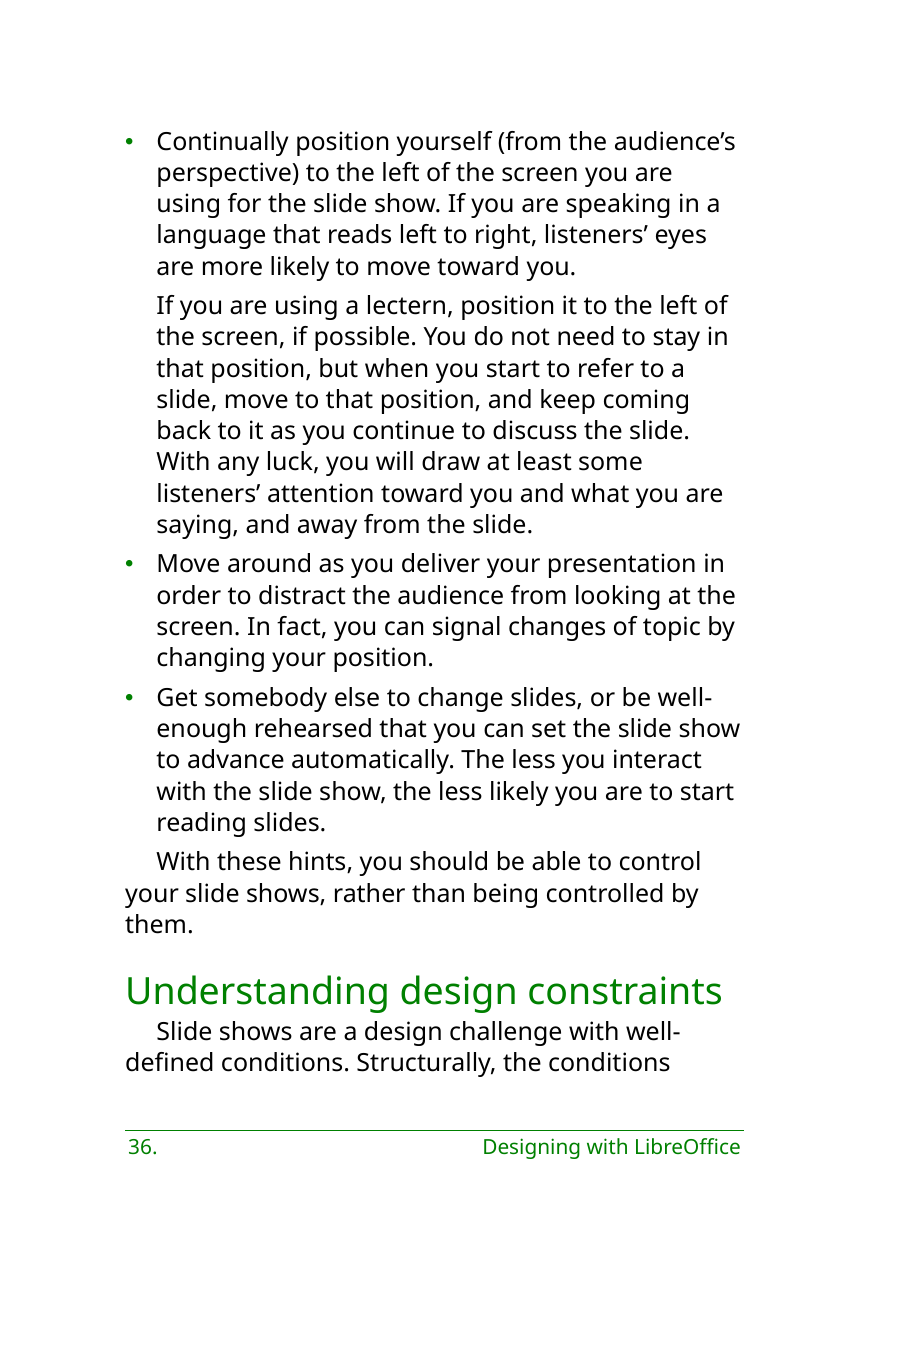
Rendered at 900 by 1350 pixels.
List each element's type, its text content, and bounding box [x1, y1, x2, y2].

text Slide shows are a design challenge with well-defined conditions. Structurally, the conditions [125, 1016, 744, 1078]
subtitle Understanding design constraints [125, 964, 744, 1016]
text With these hints, you should be able to control your slide shows, rather than being controlled by them. [125, 846, 744, 939]
list Get somebody else to change slides, or be well-enough rehearsed that you can set the slide show to advance automatically. The less you interact with the slide show, the less likely you are to start reading slides. [125, 681, 744, 837]
list Move around as you deliver your presentation in order to distract the audience from looking at the screen. In fact, you can signal changes of topic by changing your position. [125, 548, 744, 673]
list Continually position yourself (from the audience’s perspective) to the left of the screen you are using for the slide show. If you are speaking in a language that reads left to right, listeners’ eyes are more likely to move toward you. [125, 125, 744, 281]
text If you are using a lectern, position it to the left of the screen, if possible. You do not need to stay in that position, but when you start to refer to a slide, move to that position, and keep coming back to it as you continue to discuss the slide. With any luck, you will draw at least some listeners’ attention toward you and what you are saying, and away from the slide. [156, 289, 744, 539]
